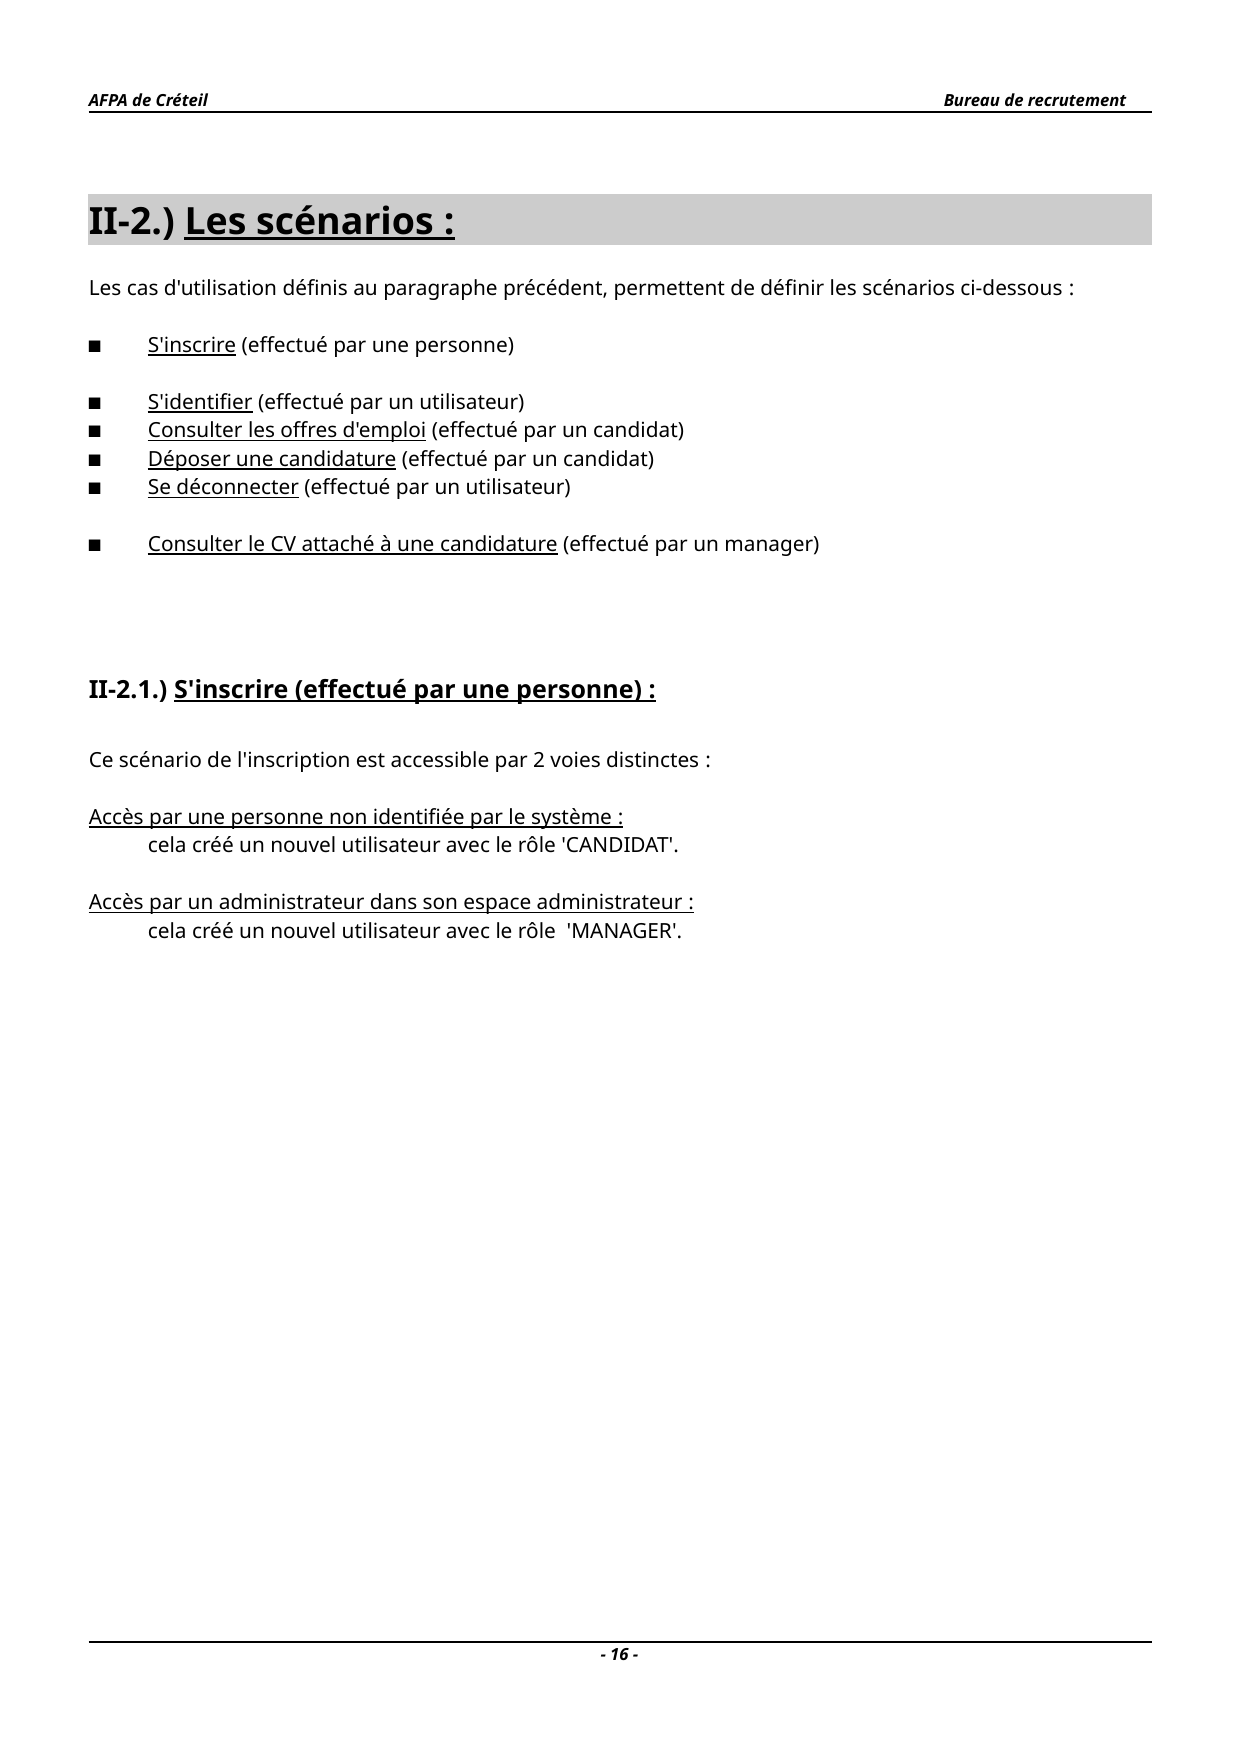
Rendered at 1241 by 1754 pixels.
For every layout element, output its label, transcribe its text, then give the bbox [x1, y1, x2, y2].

list Se déconnecter (effectué par un utilisateur) [88, 472, 1152, 501]
list S'inscrire (effectué par une personne) [88, 330, 1152, 359]
list S'identifier (effectué par un utilisateur) [88, 387, 1152, 416]
text Ce scénario de l'inscription est accessible par 2 voies distinctes : [88, 745, 1152, 774]
text Accès par un administrateur dans son espace administrateur : [88, 887, 1152, 916]
text Accès par une personne non identifiée par le système : [88, 802, 1152, 831]
text Les cas d'utilisation définis au paragraphe précédent, permettent de définir les scénarios ci-dessous : [88, 273, 1152, 302]
list Consulter les offres d'emploi (effectué par un candidat) [88, 416, 1152, 444]
text cela créé un nouvel utilisateur avec le rôle 'MANAGER'. [148, 916, 1152, 944]
text II-2.1.) S'inscrire (effectué par une personne) : [88, 672, 1152, 706]
text cela créé un nouvel utilisateur avec le rôle 'CANDIDAT'. [148, 831, 1152, 859]
list Consulter le CV attaché à une candidature (effectué par un manager) [88, 529, 1152, 558]
list Déposer une candidature (effectué par un candidat) [88, 444, 1152, 472]
text II-2.) Les scénarios : [88, 194, 1152, 245]
